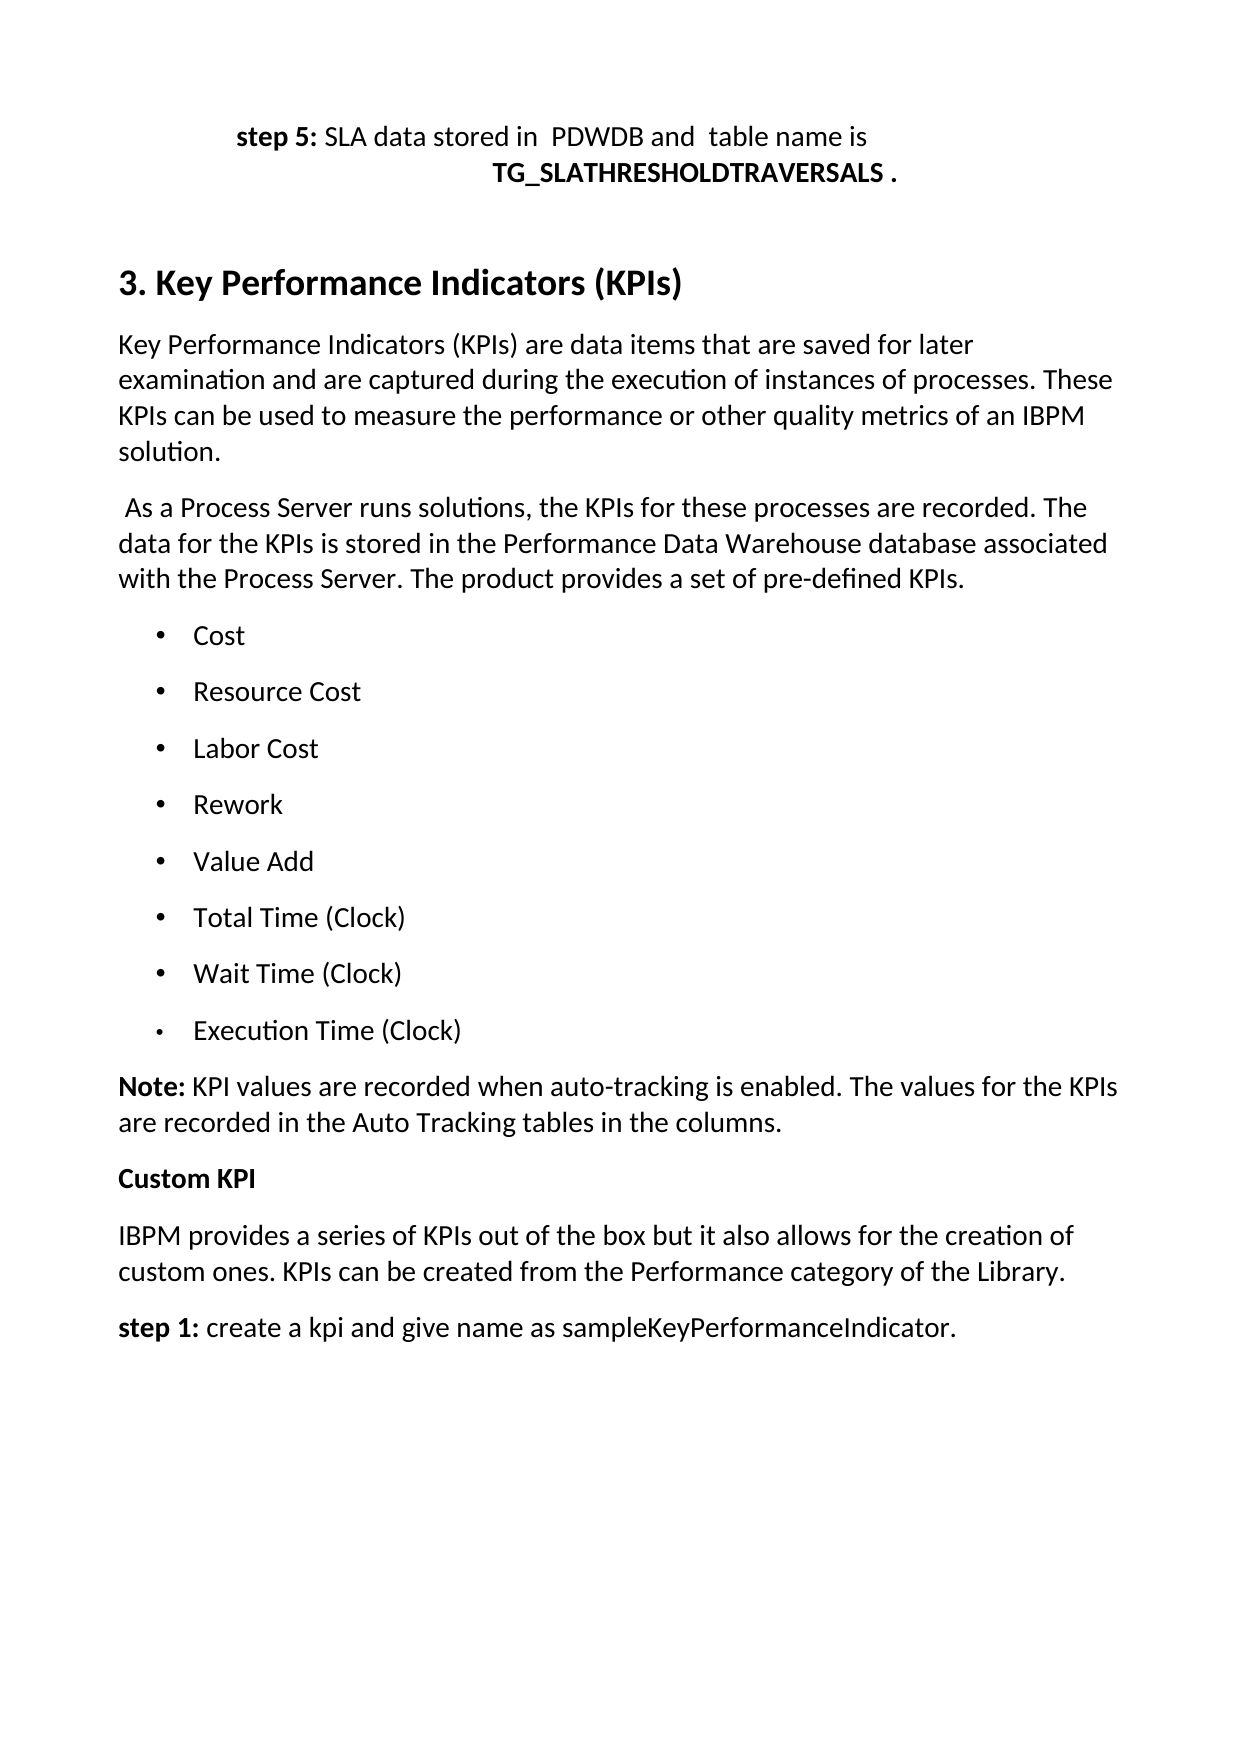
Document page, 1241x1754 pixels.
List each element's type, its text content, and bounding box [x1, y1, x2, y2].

list Rework [156, 786, 1122, 822]
list Resource Cost [156, 673, 1122, 709]
text Note: KPI values are recorded when auto-tracking is enabled. The values for the KPIs are recorded in the Auto Tracking tables in the columns. [118, 1068, 1122, 1140]
list Value Add [156, 843, 1122, 878]
text As a Process Server runs solutions, the KPIs for these processes are recorded. The data for the KPIs is stored in the Performance Data Warehouse database associated with the Process Server. The product provides a set of pre-defined KPIs. [118, 489, 1122, 596]
text step 5: SLA data stored in PDWDB and table name is TG_SLATHRESHOLDTRAVERSALS . [118, 118, 1122, 189]
list Cost [156, 617, 1122, 652]
text Custom KPI [118, 1161, 1122, 1196]
list Labor Cost [156, 730, 1122, 765]
text Key Performance Indicators (KPIs) are data items that are saved for later examination and are captured during the execution of instances of processes. These KPIs can be used to measure the performance or other quality metrics of an IBPM solution. [118, 326, 1122, 468]
list Total Time (Clock) [156, 899, 1122, 935]
text step 1: create a kpi and give name as sampleKeyPerformanceIndicator. [118, 1309, 1122, 1345]
list Wait Time (Clock) [156, 956, 1122, 991]
list Execution Time (Clock) [156, 1012, 1122, 1048]
text IBPM provides a series of KPIs out of the box but it also allows for the creation of custom ones. KPIs can be created from the Performance category of the Library. [118, 1217, 1122, 1288]
text 3. Key Performance Indicators (KPIs) [118, 259, 1122, 305]
